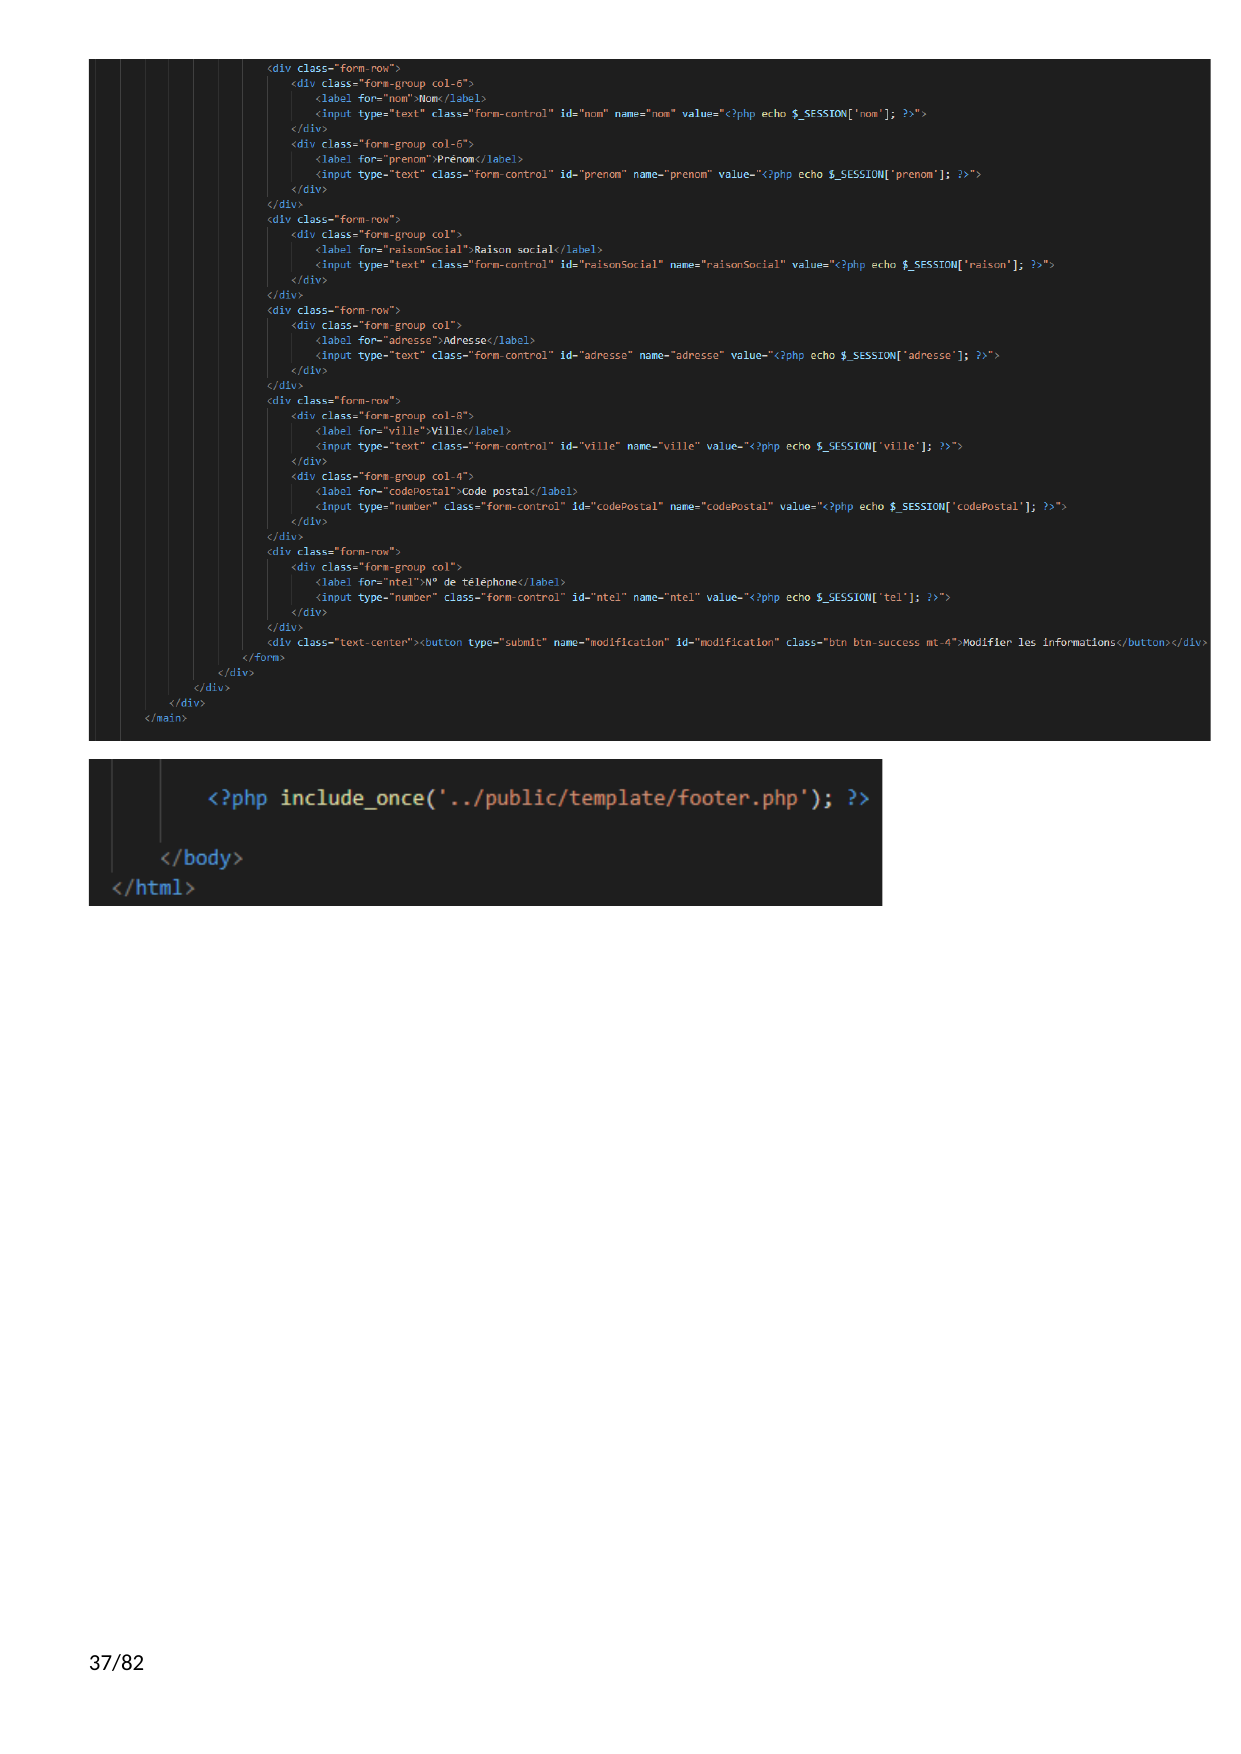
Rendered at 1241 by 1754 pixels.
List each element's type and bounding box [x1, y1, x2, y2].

picture [88, 59, 1211, 741]
picture [88, 759, 883, 906]
